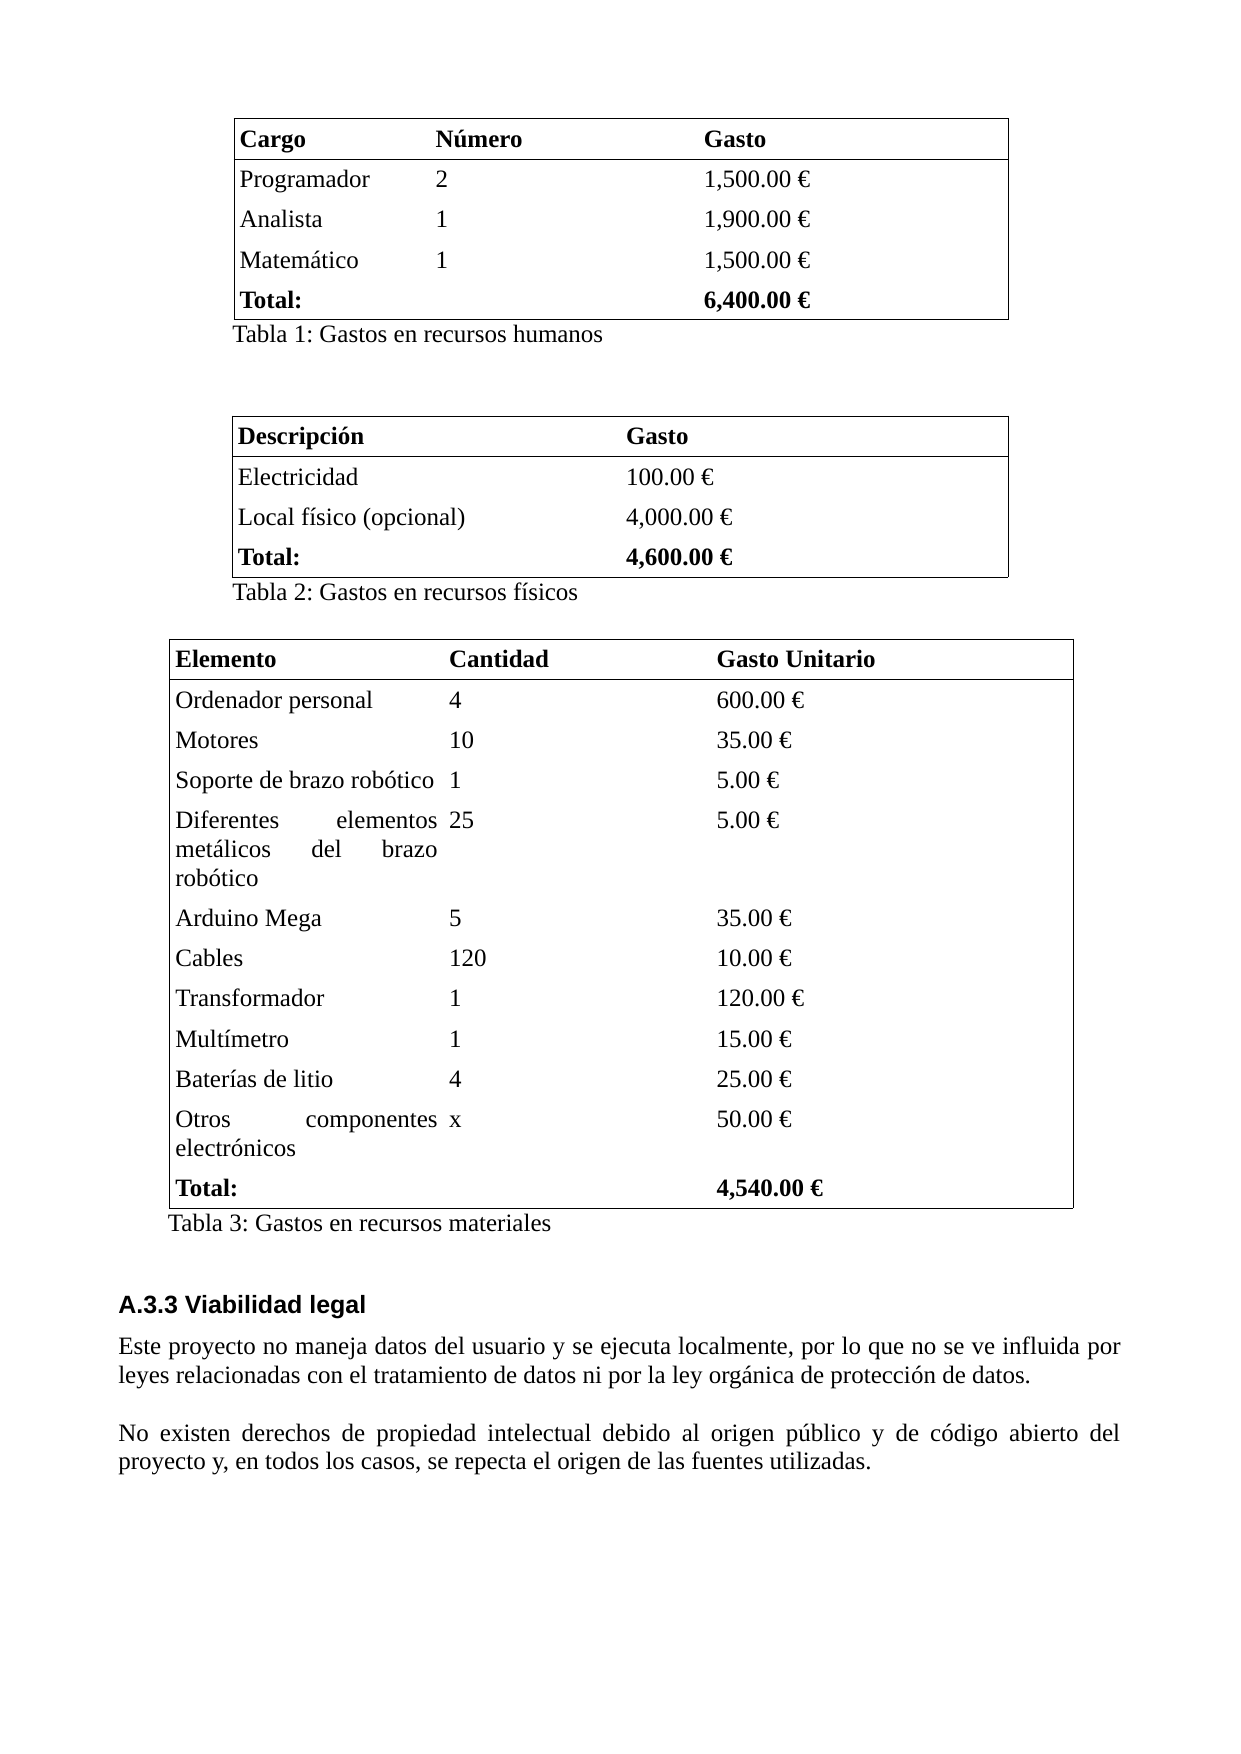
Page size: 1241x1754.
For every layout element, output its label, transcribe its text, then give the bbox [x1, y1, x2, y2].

table_header Elemento [170, 640, 443, 679]
table_header Cantidad [443, 640, 711, 679]
table_cell 10,00 € [711, 938, 1073, 978]
table_cell 1.500,00 € [698, 239, 1008, 279]
table_cell 4.000,00 € [620, 496, 1008, 536]
text Tabla 1: Gastos en recursos humanos [232, 319, 1008, 348]
table_cell 6.400,00 € [698, 279, 1008, 319]
table_cell Multímetro [170, 1018, 443, 1058]
table_cell Local físico (opcional) [233, 496, 620, 536]
table_cell 1 [443, 978, 711, 1018]
table_cell 1 [443, 1018, 711, 1058]
table_cell 35,00 € [711, 897, 1073, 937]
table_cell Ordenador personal [170, 680, 443, 719]
table_cell Analista [235, 199, 429, 239]
table_cell 10 [443, 719, 711, 759]
table_cell 4.540,00 € [711, 1167, 1073, 1207]
table_cell [430, 279, 698, 319]
table_cell 35,00 € [711, 719, 1073, 759]
table_cell 120,00 € [711, 978, 1073, 1018]
table_cell 4 [443, 680, 711, 719]
table_cell 4.600,00 € [620, 536, 1008, 577]
table_cell Total: [233, 536, 620, 577]
table_header Número [430, 119, 698, 158]
table_cell 1 [430, 239, 698, 279]
table_cell 1 [443, 759, 711, 799]
subtitle A.3.3 Viabilidad legal [118, 1290, 1122, 1319]
table_cell 5 [443, 897, 711, 937]
table_cell 2 [430, 160, 698, 199]
table_header Cargo [235, 119, 429, 158]
table_cell 1 [430, 199, 698, 239]
table_cell Cables [170, 938, 443, 978]
table_cell [443, 1167, 711, 1207]
table_cell Total: [170, 1167, 443, 1207]
table_cell Soporte de brazo robótico [170, 759, 443, 799]
table_cell 100,00 € [620, 457, 1008, 496]
table_cell Motores [170, 719, 443, 759]
table_cell Electricidad [233, 457, 620, 496]
table_cell 1.900,00 € [698, 199, 1008, 239]
table_cell 1.500,00 € [698, 160, 1008, 199]
text Tabla 3: Gastos en recursos materiales [168, 1208, 1073, 1236]
table_cell Total: [235, 279, 429, 319]
text Este proyecto no maneja datos del usuario y se ejecuta localmente, por lo que no se ve influida por leyes relacionadas con el tratamiento de datos ni por la ley orgánica de protección de datos. [118, 1331, 1122, 1389]
table_cell Otros componentes electrónicos [170, 1098, 443, 1167]
table_cell Transformador [170, 978, 443, 1018]
table_cell 25 [443, 800, 711, 897]
table_cell 50,00 € [711, 1098, 1073, 1167]
table_header Descripción [233, 417, 620, 456]
table_cell Baterías de litio [170, 1058, 443, 1098]
table_header Gasto [698, 119, 1008, 158]
table_cell Matemático [235, 239, 429, 279]
table_cell 120 [443, 938, 711, 978]
table_cell x [443, 1098, 711, 1167]
table_cell 25,00 € [711, 1058, 1073, 1098]
table_header Gasto [620, 417, 1008, 456]
table_cell 5,00 € [711, 800, 1073, 897]
table_cell 15,00 € [711, 1018, 1073, 1058]
table_cell Programador [235, 160, 429, 199]
table_cell 4 [443, 1058, 711, 1098]
table_header Gasto Unitario [711, 640, 1073, 679]
table_cell Diferentes elementos metálicos del brazo robótico [170, 800, 443, 897]
table_cell 5,00 € [711, 759, 1073, 799]
text No existen derechos de propiedad intelectual debido al origen público y de código abierto del proyecto y, en todos los casos, se repecta el origen de las fuentes utilizadas. [118, 1418, 1122, 1475]
table_cell Arduino Mega [170, 897, 443, 937]
table_cell 600,00 € [711, 680, 1073, 719]
text Tabla 2: Gastos en recursos físicos [232, 578, 1008, 605]
